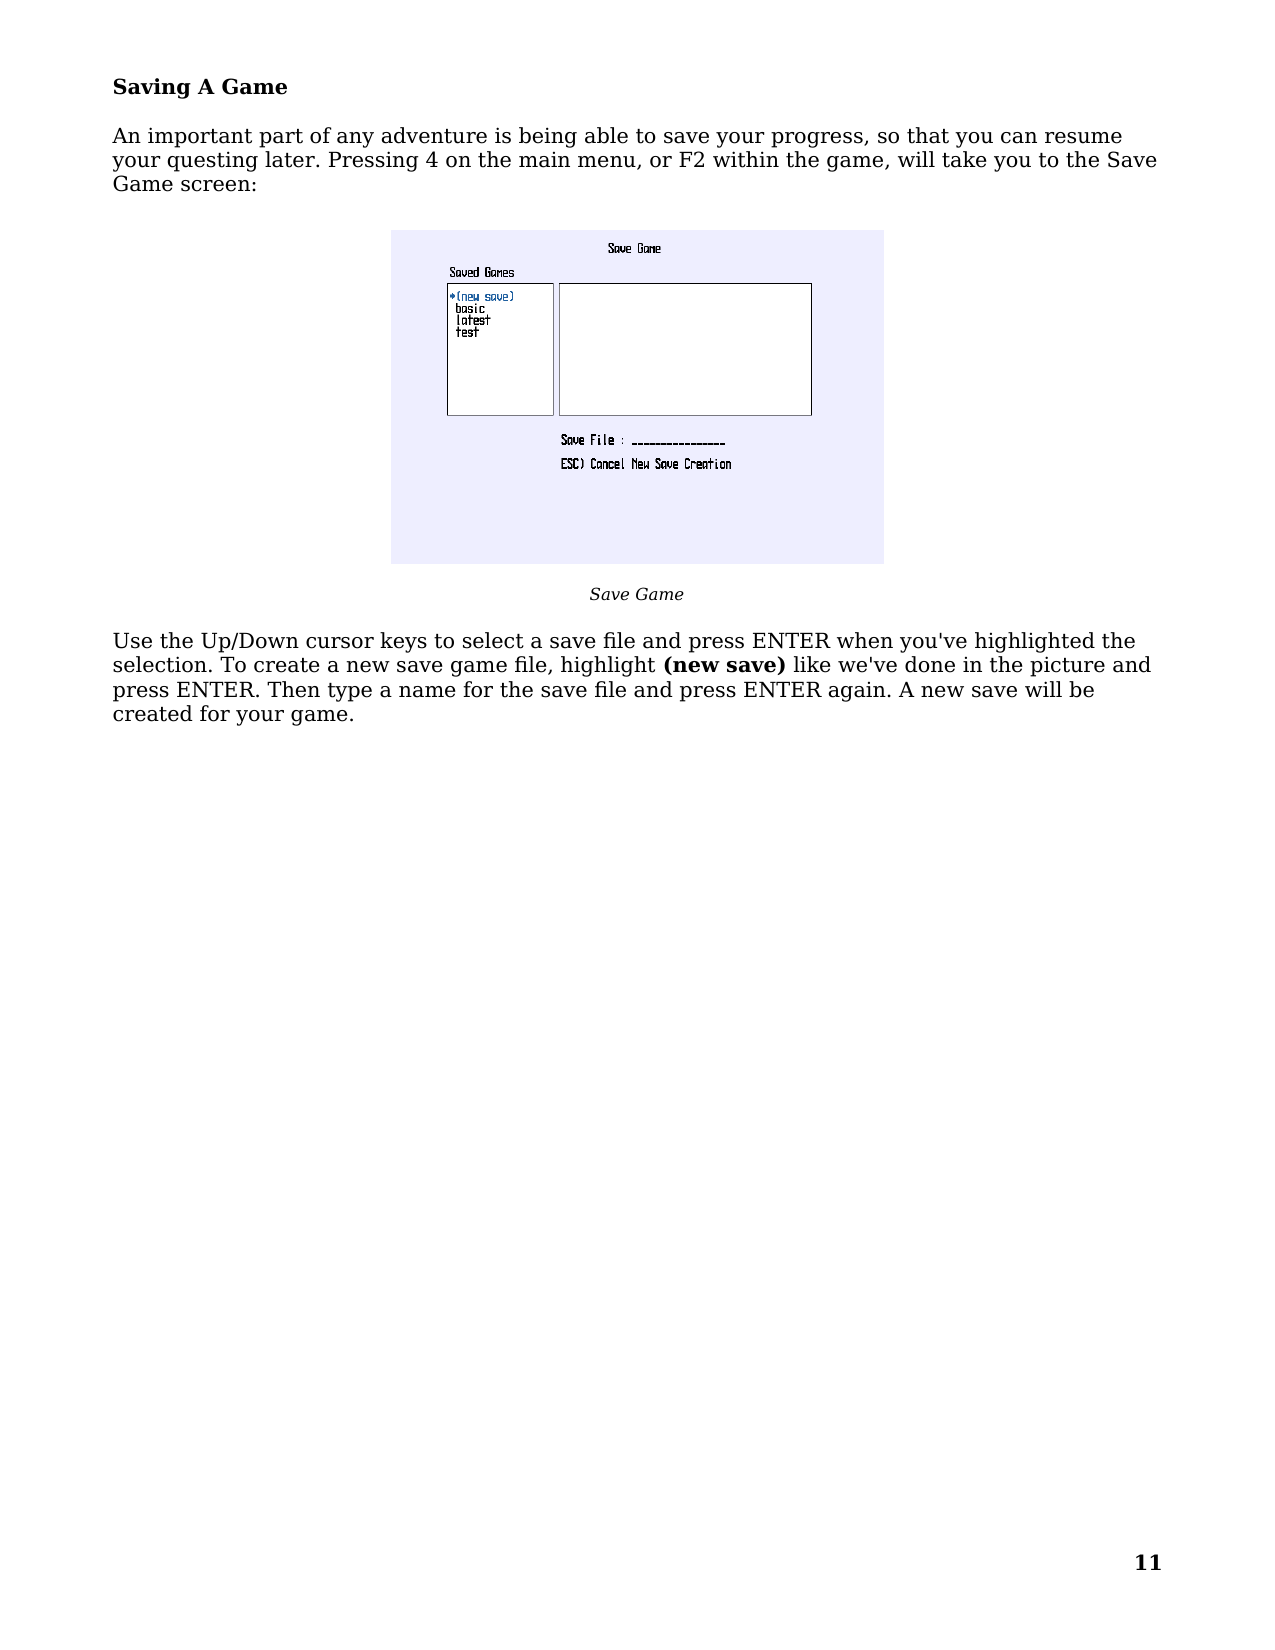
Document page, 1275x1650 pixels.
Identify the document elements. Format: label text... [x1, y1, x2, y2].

text Save Game [112, 585, 1162, 604]
text An important part of any adventure is being able to save your progress, so that you can resume your questing later. Pressing 4 on the main menu, or F2 within the game, will take you to the Save Game screen: [112, 124, 1162, 197]
subtitle Saving A Game [112, 75, 1162, 99]
text Use the Up/Down cursor keys to select a save file and press ENTER when you've highlighted the selection. To create a new save game file, highlight (new save) like we've done in the picture and press ENTER. Then type a name for the save file and press ENTER again. A new save will be created for your game. [112, 629, 1162, 726]
picture [391, 230, 884, 564]
